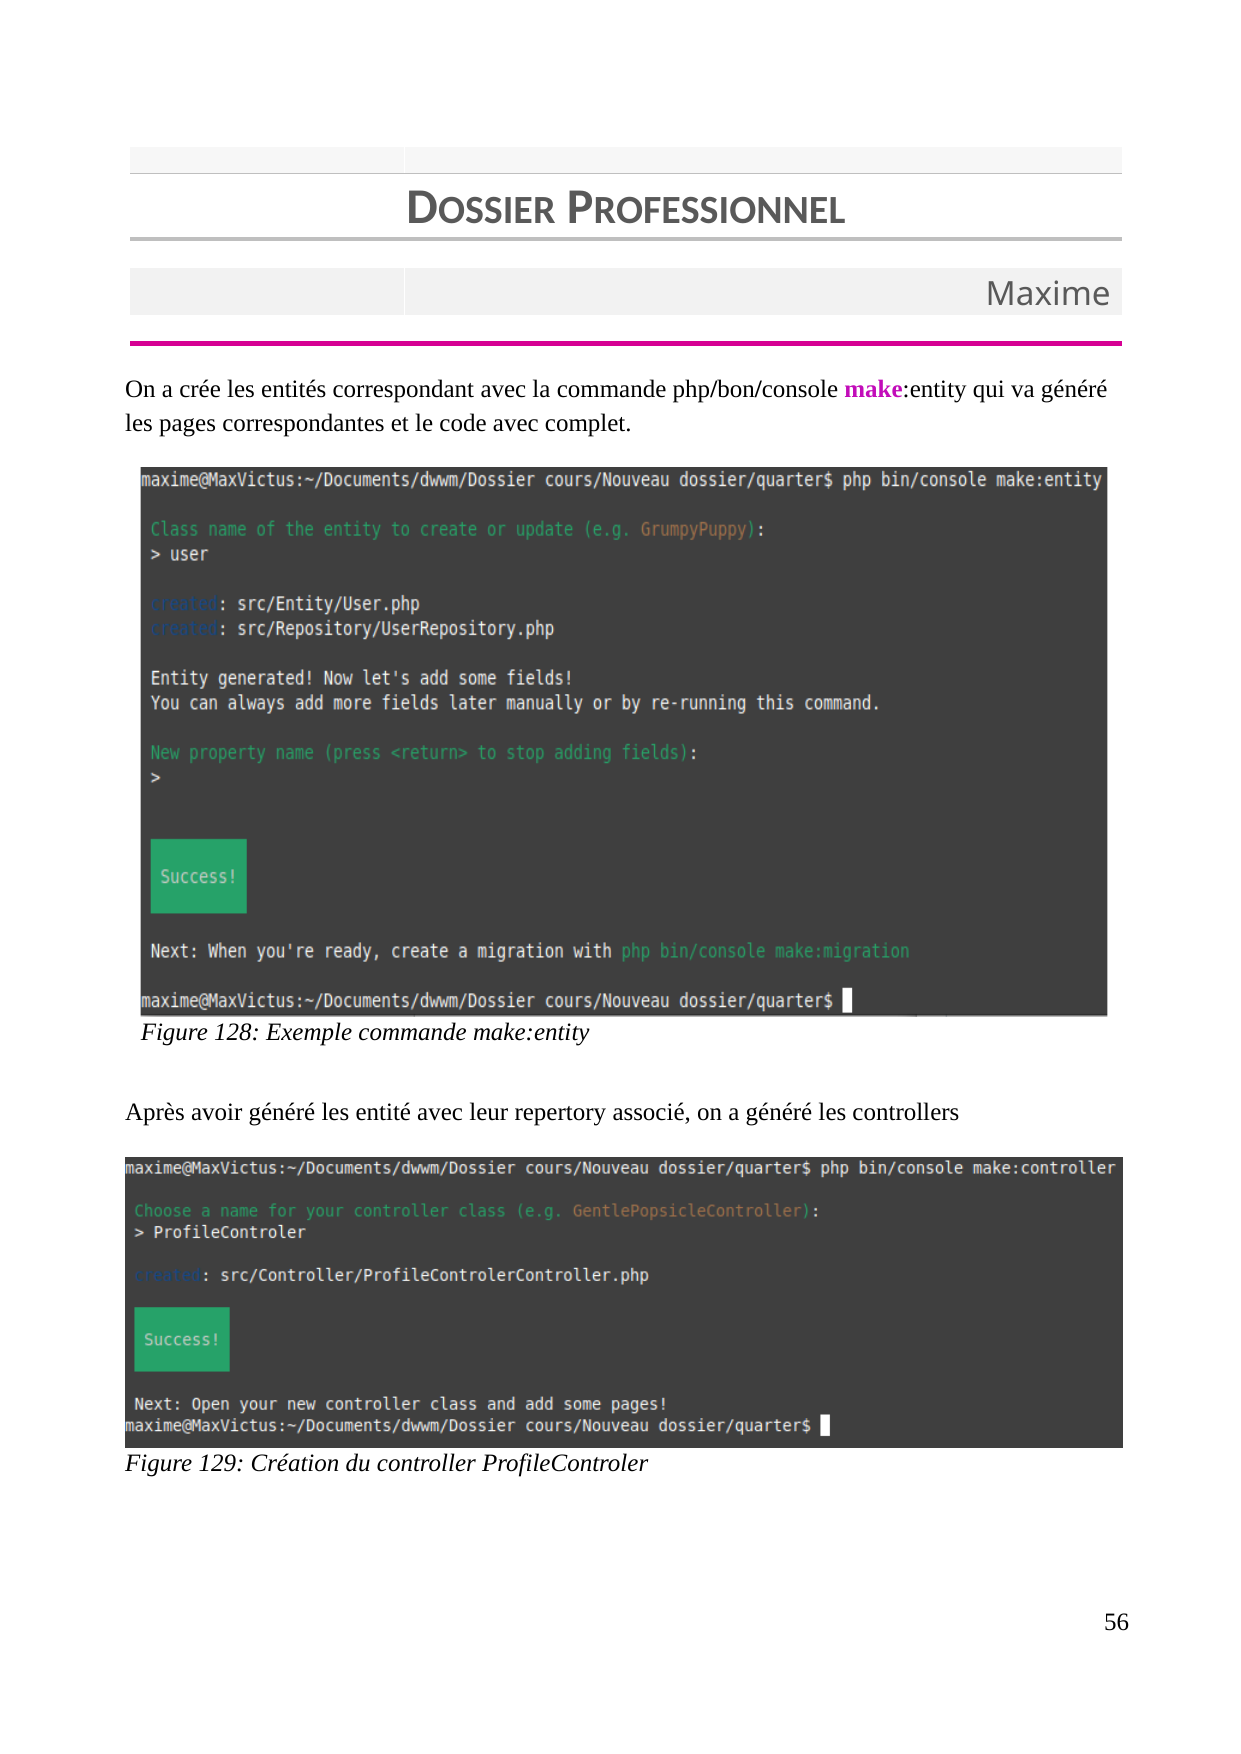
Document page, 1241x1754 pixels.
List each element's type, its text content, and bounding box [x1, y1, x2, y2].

picture [140, 467, 1108, 1017]
text Figure 128: Exemple commande make:entity [141, 1017, 1107, 1046]
text Après avoir généré les entité avec leur repertory associé, on a généré les controllers [125, 1097, 1123, 1126]
text Figure 129: Création du controller ProfileControler [125, 1448, 1123, 1477]
text On a crée les entités correspondant avec la commande php/bon/console make:entity qui va généré les pages correspondantes et le code avec complet. [125, 374, 1123, 436]
picture [125, 1157, 1123, 1448]
